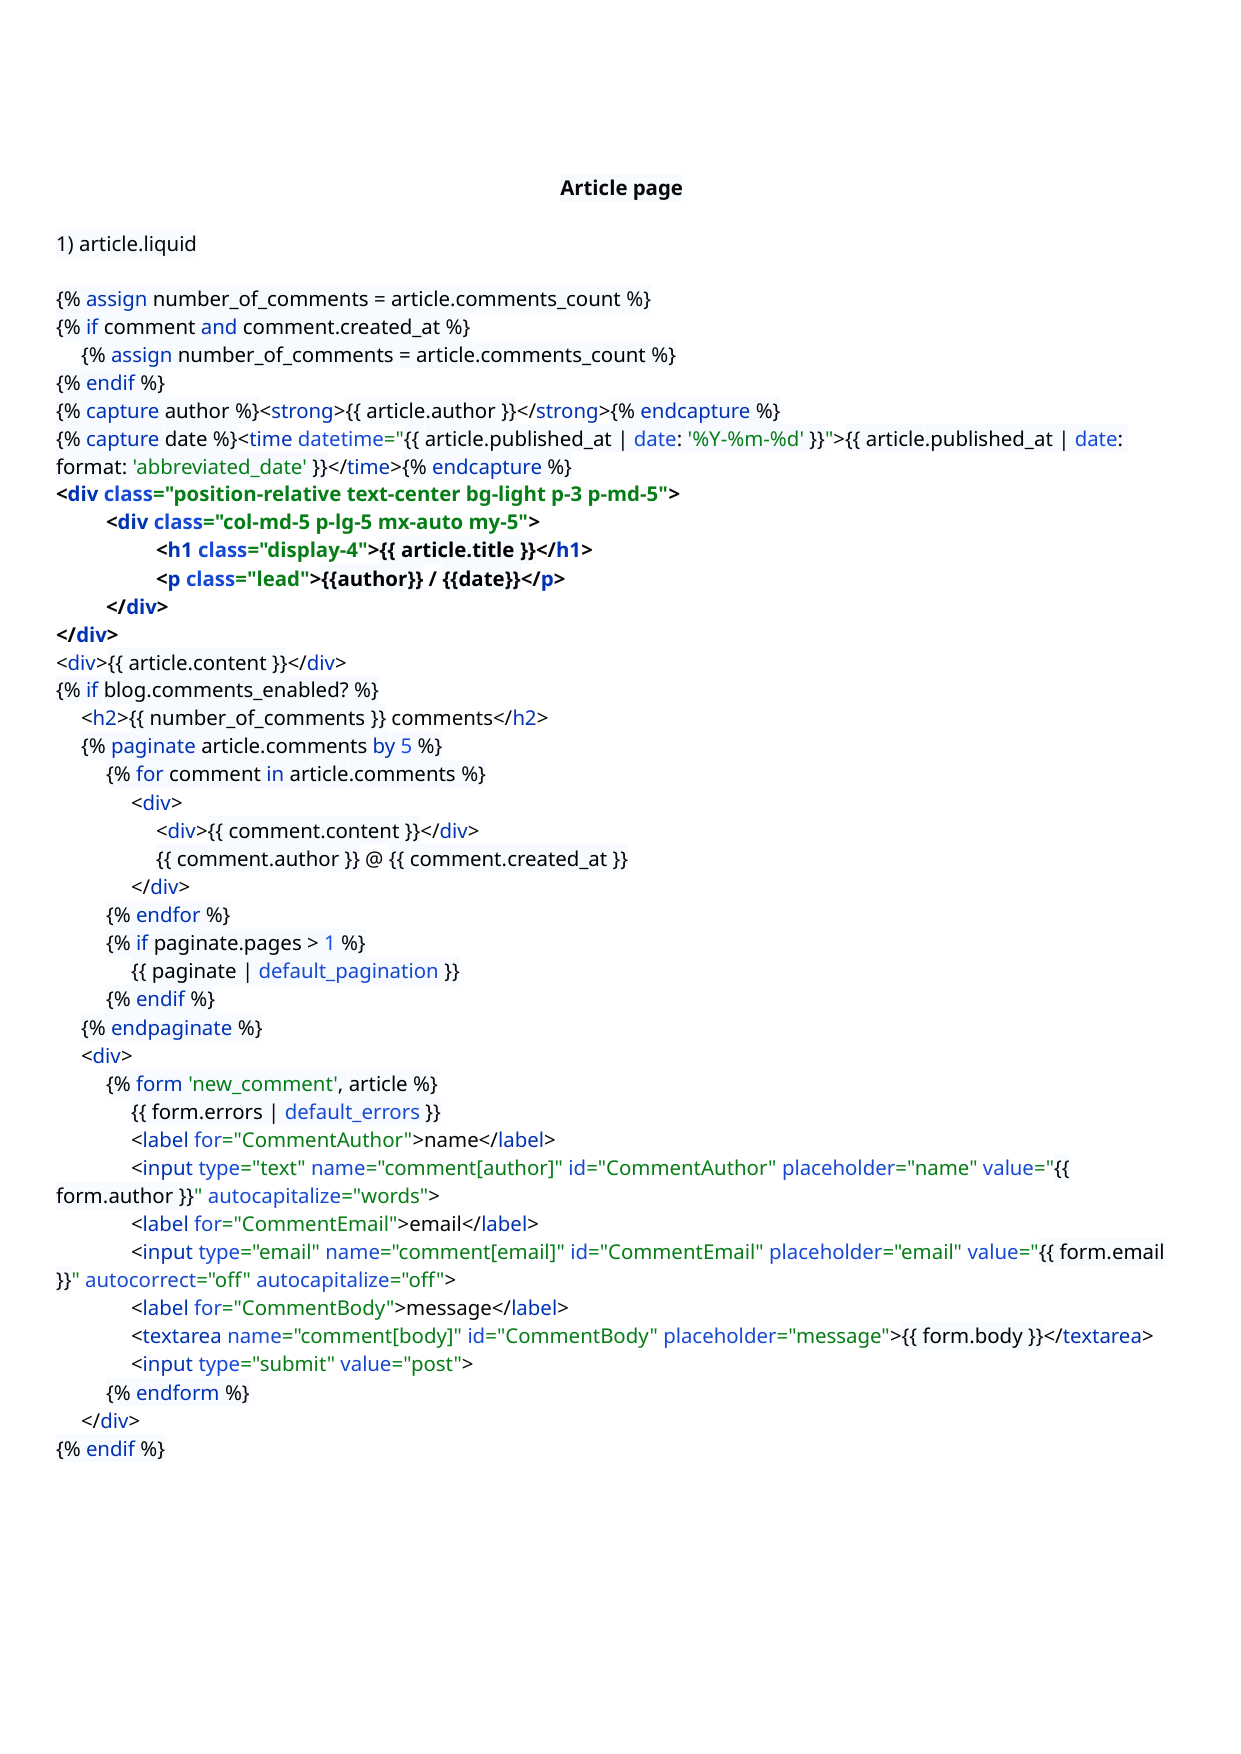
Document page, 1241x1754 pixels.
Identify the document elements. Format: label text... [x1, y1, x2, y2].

text {% endfor %} [56, 901, 1187, 929]
text {% endpaginate %} [56, 1013, 1187, 1041]
text {% if comment and comment.created_at %} [56, 313, 1187, 341]
text <input type="email" name="comment[email]" id="CommentEmail" placeholder="email" value="{{ form.email }}" autocorrect="off" autocapitalize="off"> [56, 1238, 1187, 1294]
text {% if paginate.pages > 1 %} [56, 929, 1187, 957]
text </div> [56, 592, 1187, 620]
text <div class="col-md-5 p-lg-5 mx-auto my-5"> [56, 508, 1187, 536]
text {% form 'new_comment', article %} [56, 1069, 1187, 1097]
text <label for="CommentBody">message</label> [56, 1294, 1187, 1322]
text {% endif %} [56, 1434, 1187, 1462]
text </div> [56, 872, 1187, 901]
text <input type="submit" value="post"> [56, 1350, 1187, 1378]
text <h2>{{ number_of_comments }} comments</h2> [56, 704, 1187, 732]
text {% for comment in article.comments %} [56, 760, 1187, 788]
text {% if blog.comments_enabled? %} [56, 676, 1187, 704]
text {% capture date %}<time datetime="{{ article.published_at | date: '%Y-%m-%d' }}">{{ article.published_at | date: format: 'abbreviated_date' }}</time>{% endcapture %} [56, 424, 1187, 480]
text <textarea name="comment[body]" id="CommentBody" placeholder="message">{{ form.body }}</textarea> [56, 1322, 1187, 1350]
text {% endform %} [56, 1378, 1187, 1406]
text <label for="CommentAuthor">name</label> [56, 1126, 1187, 1154]
text {% assign number_of_comments = article.comments_count %} [56, 285, 1187, 313]
text </div> [56, 620, 1187, 648]
text {{ comment.author }} @ {{ comment.created_at }} [56, 844, 1187, 872]
text <div>{{ comment.content }}</div> [56, 816, 1187, 844]
text {% endif %} [56, 985, 1187, 1013]
text {{ paginate | default_pagination }} [56, 957, 1187, 985]
text <p class="lead">{{author}} / {{date}}</p> [56, 564, 1187, 592]
text {% capture author %}<strong>{{ article.author }}</strong>{% endcapture %} [56, 397, 1187, 424]
text {% assign number_of_comments = article.comments_count %} [56, 341, 1187, 369]
text </div> [56, 1406, 1187, 1434]
text <label for="CommentEmail">email</label> [56, 1210, 1187, 1238]
text {{ form.errors | default_errors }} [56, 1097, 1187, 1126]
text <input type="text" name="comment[author]" id="CommentAuthor" placeholder="name" value="{{ form.author }}" autocapitalize="words"> [56, 1154, 1187, 1210]
text <div>{{ article.content }}</div> [56, 648, 1187, 676]
text <div> [56, 1041, 1187, 1069]
text {% paginate article.comments by 5 %} [56, 732, 1187, 760]
text <div class="position-relative text-center bg-light p-3 p-md-5"> [56, 480, 1187, 508]
text {% endif %} [56, 369, 1187, 397]
text <div> [56, 788, 1187, 816]
text <h1 class="display-4">{{ article.title }}</h1> [56, 536, 1187, 564]
text Article page [56, 174, 1187, 202]
text 1) article.liquid [56, 229, 1187, 257]
